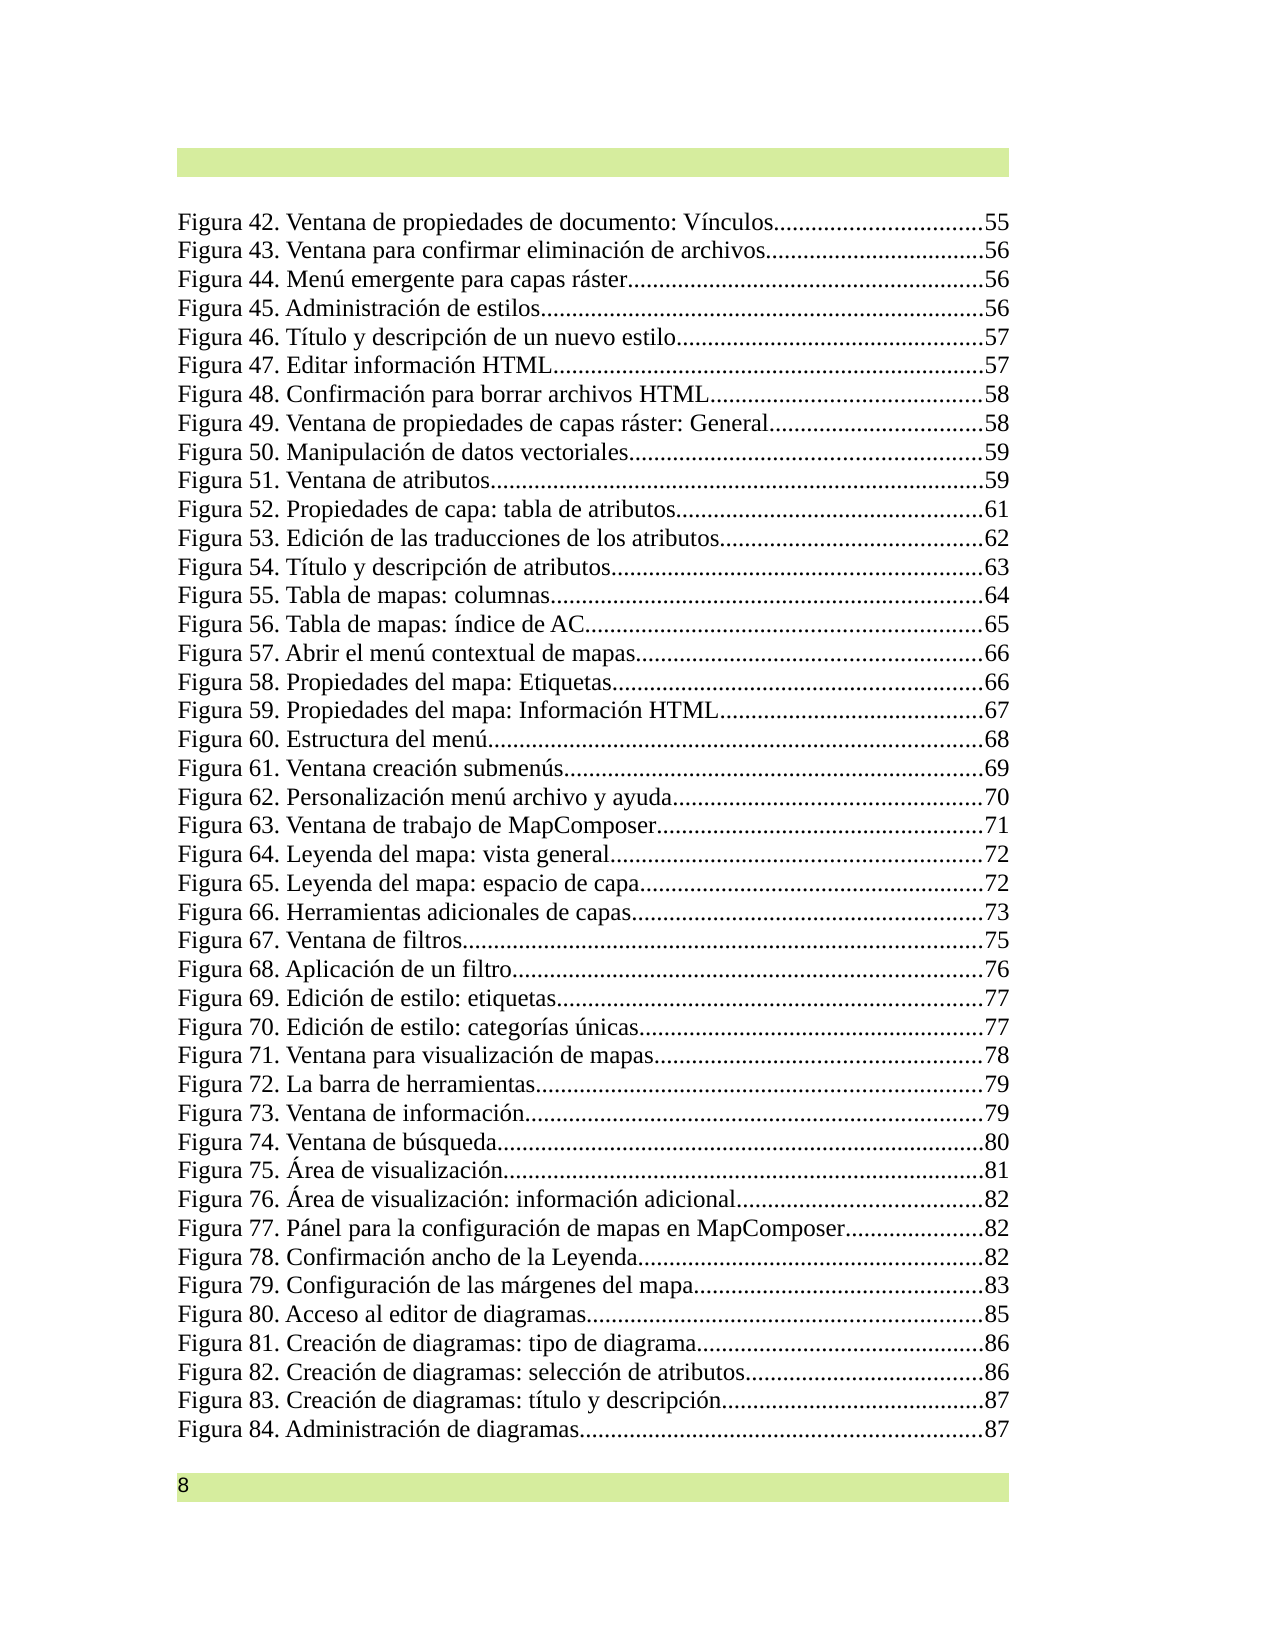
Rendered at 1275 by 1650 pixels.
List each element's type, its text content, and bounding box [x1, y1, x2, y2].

text Figura 73. Ventana de información 79 [177, 1098, 1009, 1127]
text Figura 56. Tabla de mapas: índice de AC 65 [177, 609, 1009, 638]
text Figura 71. Ventana para visualización de mapas 78 [177, 1040, 1009, 1069]
text Figura 81. Creación de diagramas: tipo de diagrama 86 [177, 1328, 1009, 1357]
text Figura 48. Confirmación para borrar archivos HTML 58 [177, 379, 1009, 408]
text Figura 57. Abrir el menú contextual de mapas 66 [177, 638, 1009, 667]
text Figura 70. Edición de estilo: categorías únicas 77 [177, 1012, 1009, 1040]
text Figura 59. Propiedades del mapa: Información HTML 67 [177, 695, 1009, 724]
text Figura 58. Propiedades del mapa: Etiquetas 66 [177, 667, 1009, 695]
text Figura 47. Editar información HTML 57 [177, 350, 1009, 379]
text Figura 79. Configuración de las márgenes del mapa 83 [177, 1270, 1009, 1299]
text Figura 65. Leyenda del mapa: espacio de capa 72 [177, 868, 1009, 897]
text Figura 61. Ventana creación submenús 69 [177, 753, 1009, 782]
text Figura 67. Ventana de filtros 75 [177, 925, 1009, 954]
text Figura 77. Pánel para la configuración de mapas en MapComposer 82 [177, 1213, 1009, 1242]
text Figura 83. Creación de diagramas: título y descripción 87 [177, 1385, 1009, 1414]
text Figura 80. Acceso al editor de diagramas 85 [177, 1299, 1009, 1328]
text Figura 45. Administración de estilos 56 [177, 293, 1009, 322]
text Figura 55. Tabla de mapas: columnas 64 [177, 580, 1009, 609]
text Figura 44. Menú emergente para capas ráster 56 [177, 264, 1009, 293]
text Figura 60. Estructura del menú 68 [177, 724, 1009, 753]
text Figura 50. Manipulación de datos vectoriales 59 [177, 437, 1009, 465]
text Figura 78. Confirmación ancho de la Leyenda 82 [177, 1242, 1009, 1270]
text Figura 52. Propiedades de capa: tabla de atributos 61 [177, 494, 1009, 523]
text Figura 62. Personalización menú archivo y ayuda 70 [177, 782, 1009, 810]
text Figura 68. Aplicación de un filtro 76 [177, 954, 1009, 983]
text Figura 69. Edición de estilo: etiquetas 77 [177, 983, 1009, 1012]
text Figura 54. Título y descripción de atributos 63 [177, 552, 1009, 580]
text Figura 63. Ventana de trabajo de MapComposer 71 [177, 810, 1009, 839]
text Figura 43. Ventana para confirmar eliminación de archivos 56 [177, 235, 1009, 264]
text Figura 53. Edición de las traducciones de los atributos 62 [177, 523, 1009, 552]
text Figura 74. Ventana de búsqueda 80 [177, 1127, 1009, 1155]
text Figura 76. Área de visualización: información adicional 82 [177, 1184, 1009, 1213]
text Figura 46. Título y descripción de un nuevo estilo 57 [177, 322, 1009, 350]
text Figura 72. La barra de herramientas 79 [177, 1069, 1009, 1098]
text Figura 49. Ventana de propiedades de capas ráster: General 58 [177, 408, 1009, 437]
text Figura 64. Leyenda del mapa: vista general 72 [177, 839, 1009, 868]
text Figura 66. Herramientas adicionales de capas 73 [177, 897, 1009, 925]
text Figura 84. Administración de diagramas 87 [177, 1414, 1009, 1443]
text Figura 42. Ventana de propiedades de documento: Vínculos 55 [177, 207, 1009, 235]
text Figura 51. Ventana de atributos 59 [177, 465, 1009, 494]
text Figura 82. Creación de diagramas: selección de atributos 86 [177, 1357, 1009, 1385]
text Figura 75. Área de visualización 81 [177, 1155, 1009, 1184]
